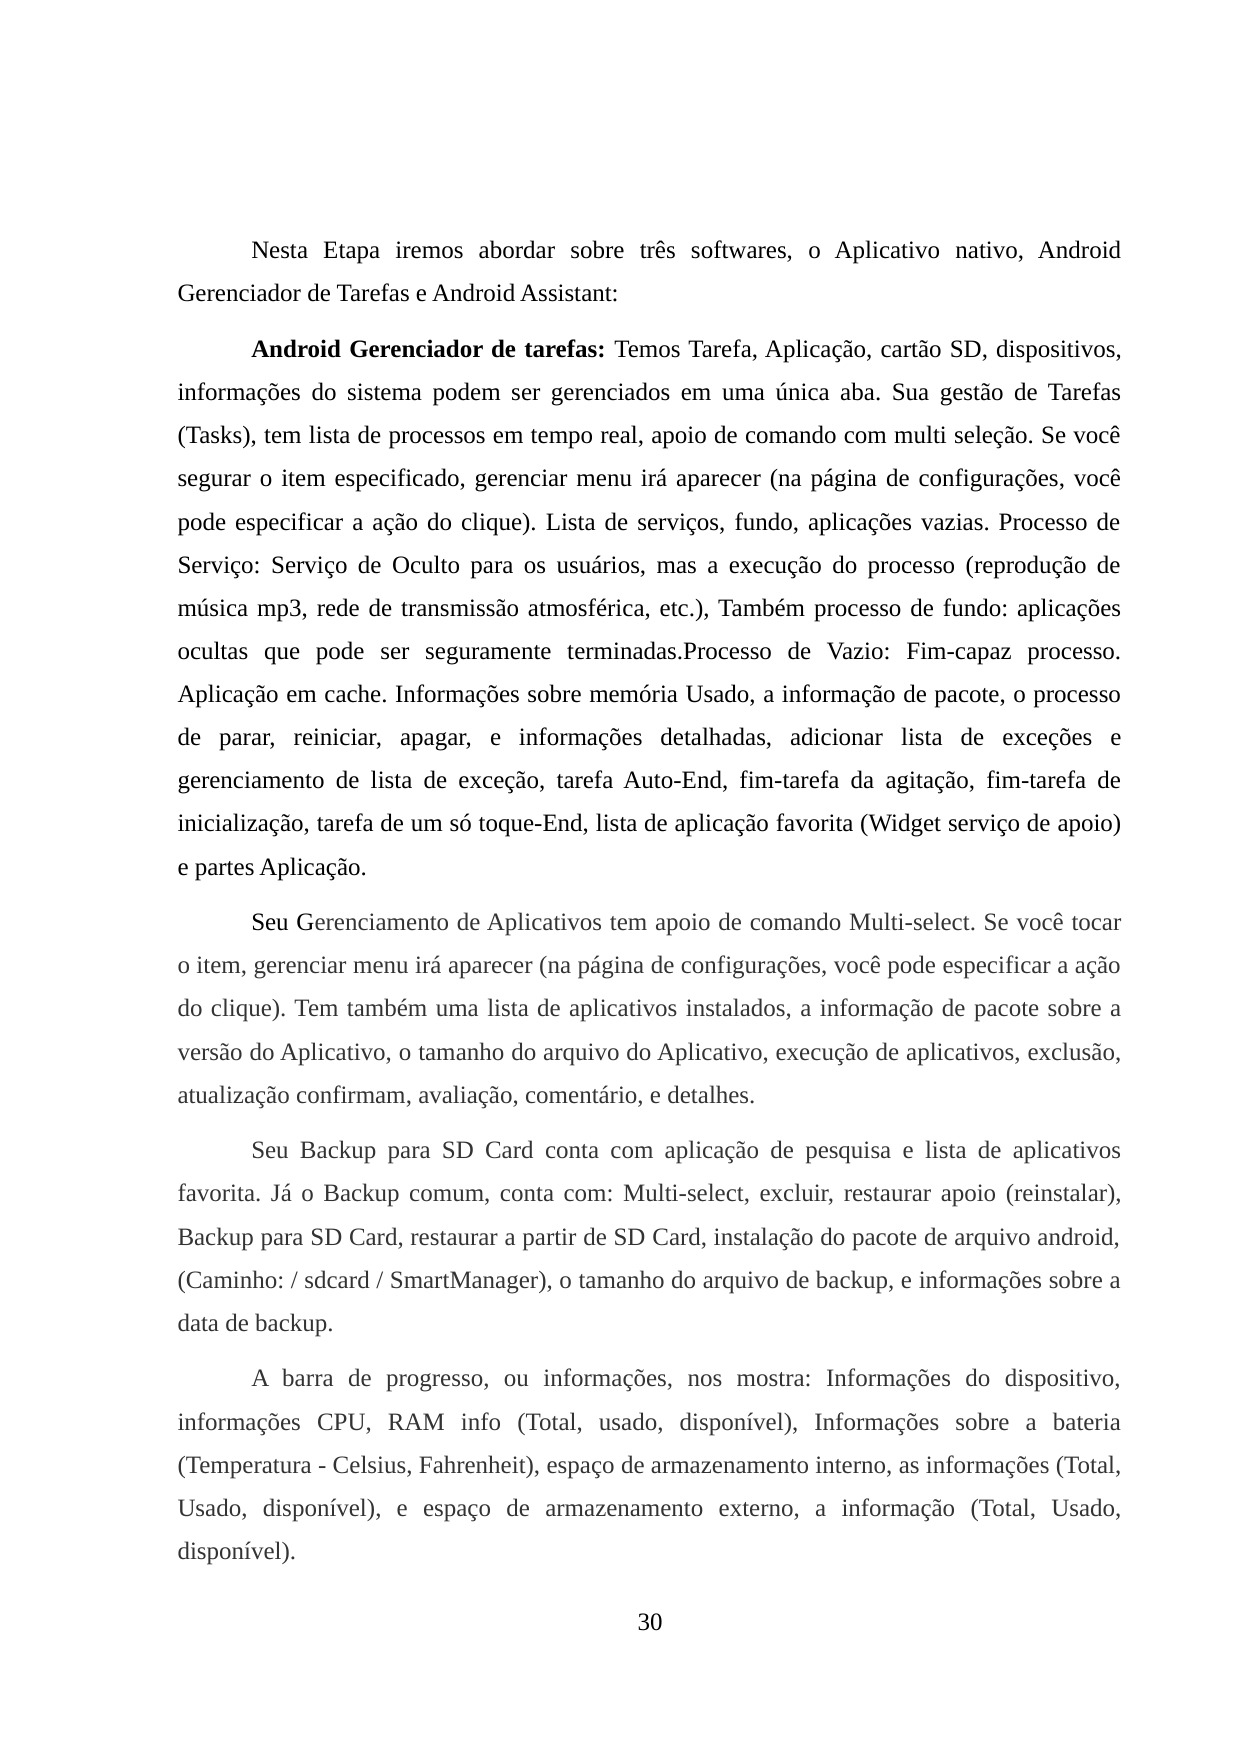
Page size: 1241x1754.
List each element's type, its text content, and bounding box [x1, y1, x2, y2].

text A barra de progresso, ou informações, nos mostra: Informações do dispositivo, informações CPU, RAM info (Total, usado, disponível), Informações sobre a bateria (Temperatura - Celsius, Fahrenheit), espaço de armazenamento interno, as informações (Total, Usado, disponível), e espaço de armazenamento externo, a informação (Total, Usado, disponível). [177, 1363, 1122, 1565]
text Seu Gerenciamento de Aplicativos tem apoio de comando Multi-select. Se você tocar o item, gerenciar menu irá aparecer (na página de configurações, você pode especificar a ação do clique). Tem também uma lista de aplicativos instalados, a informação de pacote sobre a versão do Aplicativo, o tamanho do arquivo do Aplicativo, execução de aplicativos, exclusão, atualização confirmam, avaliação, comentário, e detalhes. [177, 907, 1122, 1108]
text Seu Backup para SD Card conta com aplicação de pesquisa e lista de aplicativos favorita. Já o Backup comum, conta com: Multi-select, excluir, restaurar apoio (reinstalar), Backup para SD Card, restaurar a partir de SD Card, instalação do pacote de arquivo android, (Caminho: / sdcard / SmartManager), o tamanho do arquivo de backup, e informações sobre a data de backup. [177, 1135, 1122, 1337]
text Nesta Etapa iremos abordar sobre três softwares, o Aplicativo nativo, Android Gerenciador de Tarefas e Android Assistant: [177, 235, 1122, 307]
text Android Gerenciador de tarefas: Temos Tarefa, Aplicação, cartão SD, dispositivos, informações do sistema podem ser gerenciados em uma única aba. Sua gestão de Tarefas (Tasks), tem lista de processos em tempo real, apoio de comando com multi seleção. Se você segurar o item especificado, gerenciar menu irá aparecer (na página de configurações, você pode especificar a ação do clique). Lista de serviços, fundo, aplicações vazias. Processo de Serviço: Serviço de Oculto para os usuários, mas a execução do processo (reprodução de música mp3, rede de transmissão atmosférica, etc.), Também processo de fundo: aplicações ocultas que pode ser seguramente terminadas.Processo de Vazio: Fim-capaz processo. Aplicação em cache. Informações sobre memória Usado, a informação de pacote, o processo de parar, reiniciar, apagar, e informações detalhadas, adicionar lista de exceções e gerenciamento de lista de exceção, tarefa Auto-End, fim-tarefa da agitação, fim-tarefa de inicialização, tarefa de um só toque-End, lista de aplicação favorita (Widget serviço de apoio) e partes Aplicação. [177, 334, 1122, 880]
